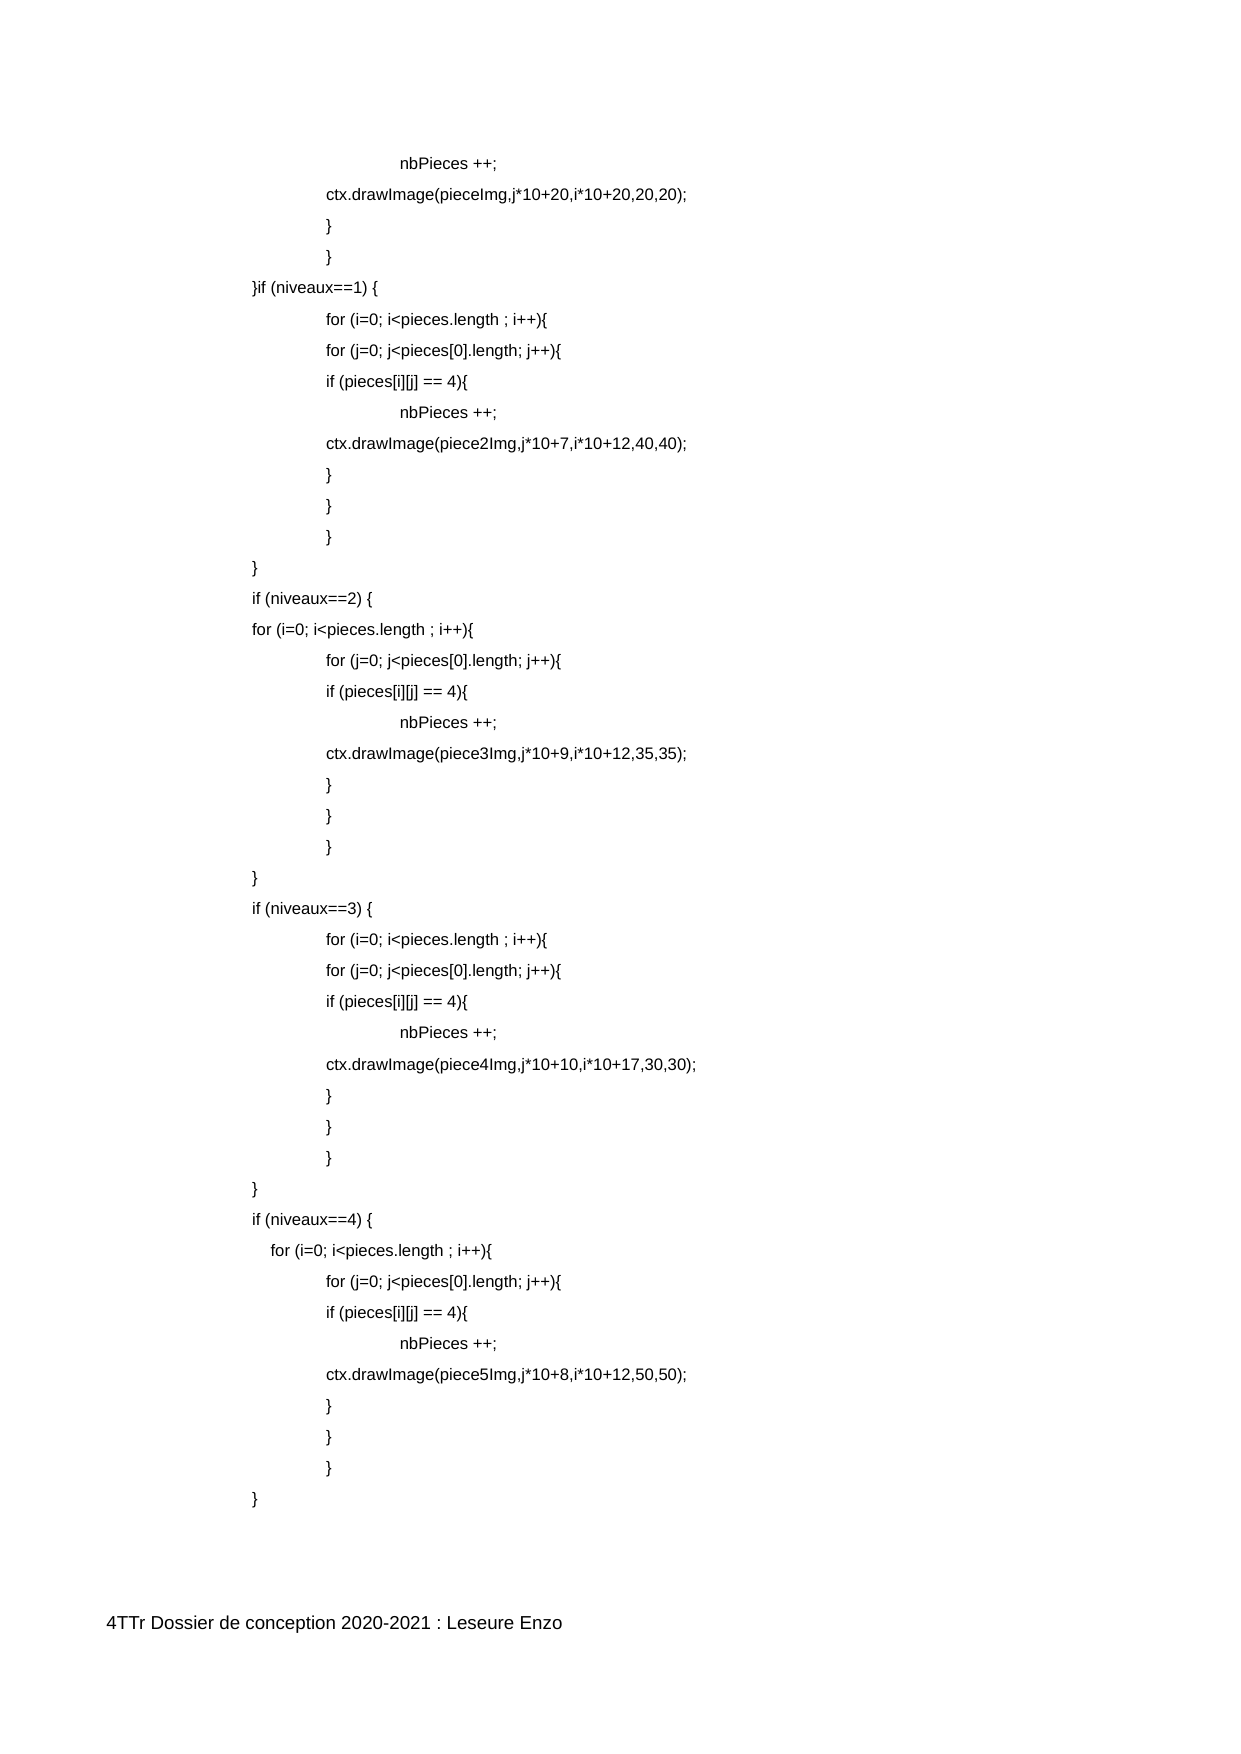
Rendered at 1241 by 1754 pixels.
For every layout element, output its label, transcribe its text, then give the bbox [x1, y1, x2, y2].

text for (j=0; j<pieces[0].length; j++){ [104, 651, 1134, 670]
text for (i=0; i<pieces.length ; i++){ [104, 309, 1134, 328]
text ctx.drawImage(piece4Img,j*10+10,i*10+17,30,30); [104, 1054, 1134, 1073]
text } [104, 527, 1134, 546]
text } [104, 1116, 1134, 1136]
text for (j=0; j<pieces[0].length; j++){ [104, 961, 1134, 980]
text } [104, 1427, 1134, 1446]
text nbPieces ++; [104, 402, 1134, 422]
text for (i=0; i<pieces.length ; i++){ [104, 930, 1134, 949]
text } [104, 247, 1134, 266]
text for (i=0; i<pieces.length ; i++){ [104, 620, 1134, 639]
text nbPieces ++; [104, 1023, 1134, 1042]
text nbPieces ++; [104, 713, 1134, 732]
text if (niveaux==4) { [104, 1209, 1134, 1229]
text if (pieces[i][j] == 4){ [104, 682, 1134, 701]
text nbPieces ++; [104, 154, 1134, 173]
text } [104, 806, 1134, 825]
text } [104, 1085, 1134, 1104]
text if (pieces[i][j] == 4){ [104, 1303, 1134, 1322]
text } [104, 1178, 1134, 1198]
text if (pieces[i][j] == 4){ [104, 371, 1134, 391]
text ctx.drawImage(piece3Img,j*10+9,i*10+12,35,35); [104, 744, 1134, 763]
text if (pieces[i][j] == 4){ [104, 992, 1134, 1011]
text for (i=0; i<pieces.length ; i++){ [104, 1241, 1134, 1260]
text } [104, 1147, 1134, 1167]
text if (niveaux==3) { [104, 899, 1134, 918]
text } [104, 1458, 1134, 1477]
text } [104, 1489, 1134, 1508]
text } [104, 464, 1134, 484]
text nbPieces ++; [104, 1334, 1134, 1353]
text ctx.drawImage(piece5Img,j*10+8,i*10+12,50,50); [104, 1365, 1134, 1384]
text } [104, 216, 1134, 235]
text } [104, 558, 1134, 577]
text } [104, 496, 1134, 515]
text ctx.drawImage(piece2Img,j*10+7,i*10+12,40,40); [104, 433, 1134, 453]
text } [104, 1396, 1134, 1415]
text } [104, 868, 1134, 887]
text } [104, 775, 1134, 794]
text for (j=0; j<pieces[0].length; j++){ [104, 340, 1134, 359]
text for (j=0; j<pieces[0].length; j++){ [104, 1272, 1134, 1291]
text ctx.drawImage(pieceImg,j*10+20,i*10+20,20,20); [104, 185, 1134, 204]
text }if (niveaux==1) { [104, 278, 1134, 297]
text } [104, 837, 1134, 856]
text if (niveaux==2) { [104, 589, 1134, 608]
